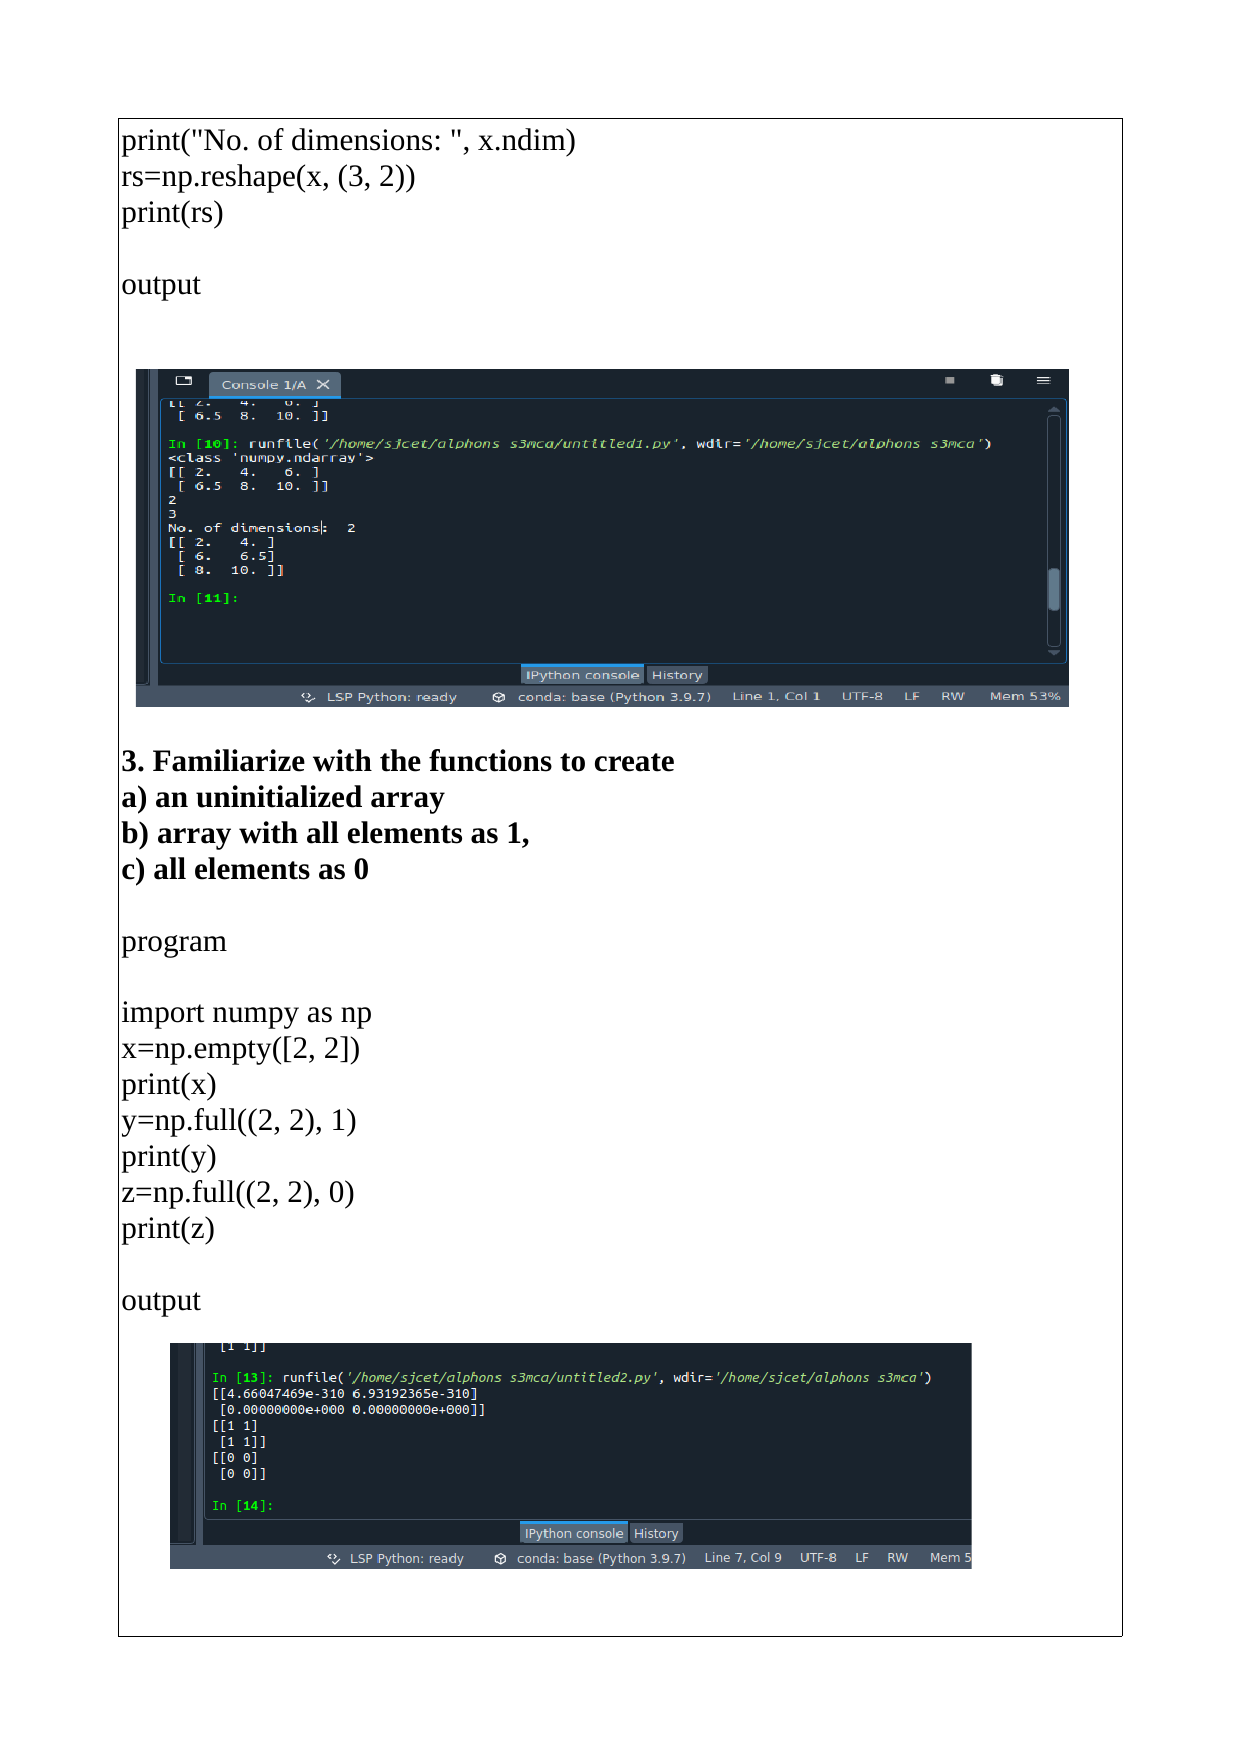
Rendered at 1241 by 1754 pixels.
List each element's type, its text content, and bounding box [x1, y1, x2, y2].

text y=np.full((2, 2), 1) [121, 1102, 1119, 1137]
text print(z) [121, 1209, 1119, 1245]
text x=np.empty([2, 2]) [121, 1030, 1119, 1066]
text print(y) [121, 1137, 1119, 1173]
text 3. Familiarize with the functions to create [121, 742, 1119, 778]
text c) all elements as 0 [121, 850, 1119, 886]
text program [121, 922, 1119, 958]
text a) an uninitialized array [121, 778, 1119, 814]
text output [121, 265, 1119, 301]
text z=np.full((2, 2), 0) [121, 1173, 1119, 1209]
text print(rs) [121, 193, 1119, 229]
text rs=np.reshape(x, (3, 2)) [121, 157, 1119, 193]
text print("No. of dimensions: ", x.ndim) [121, 121, 1119, 157]
text print(x) [121, 1066, 1119, 1102]
text import numpy as np [121, 994, 1119, 1030]
text output [121, 1281, 1119, 1317]
text b) array with all elements as 1, [121, 814, 1119, 850]
